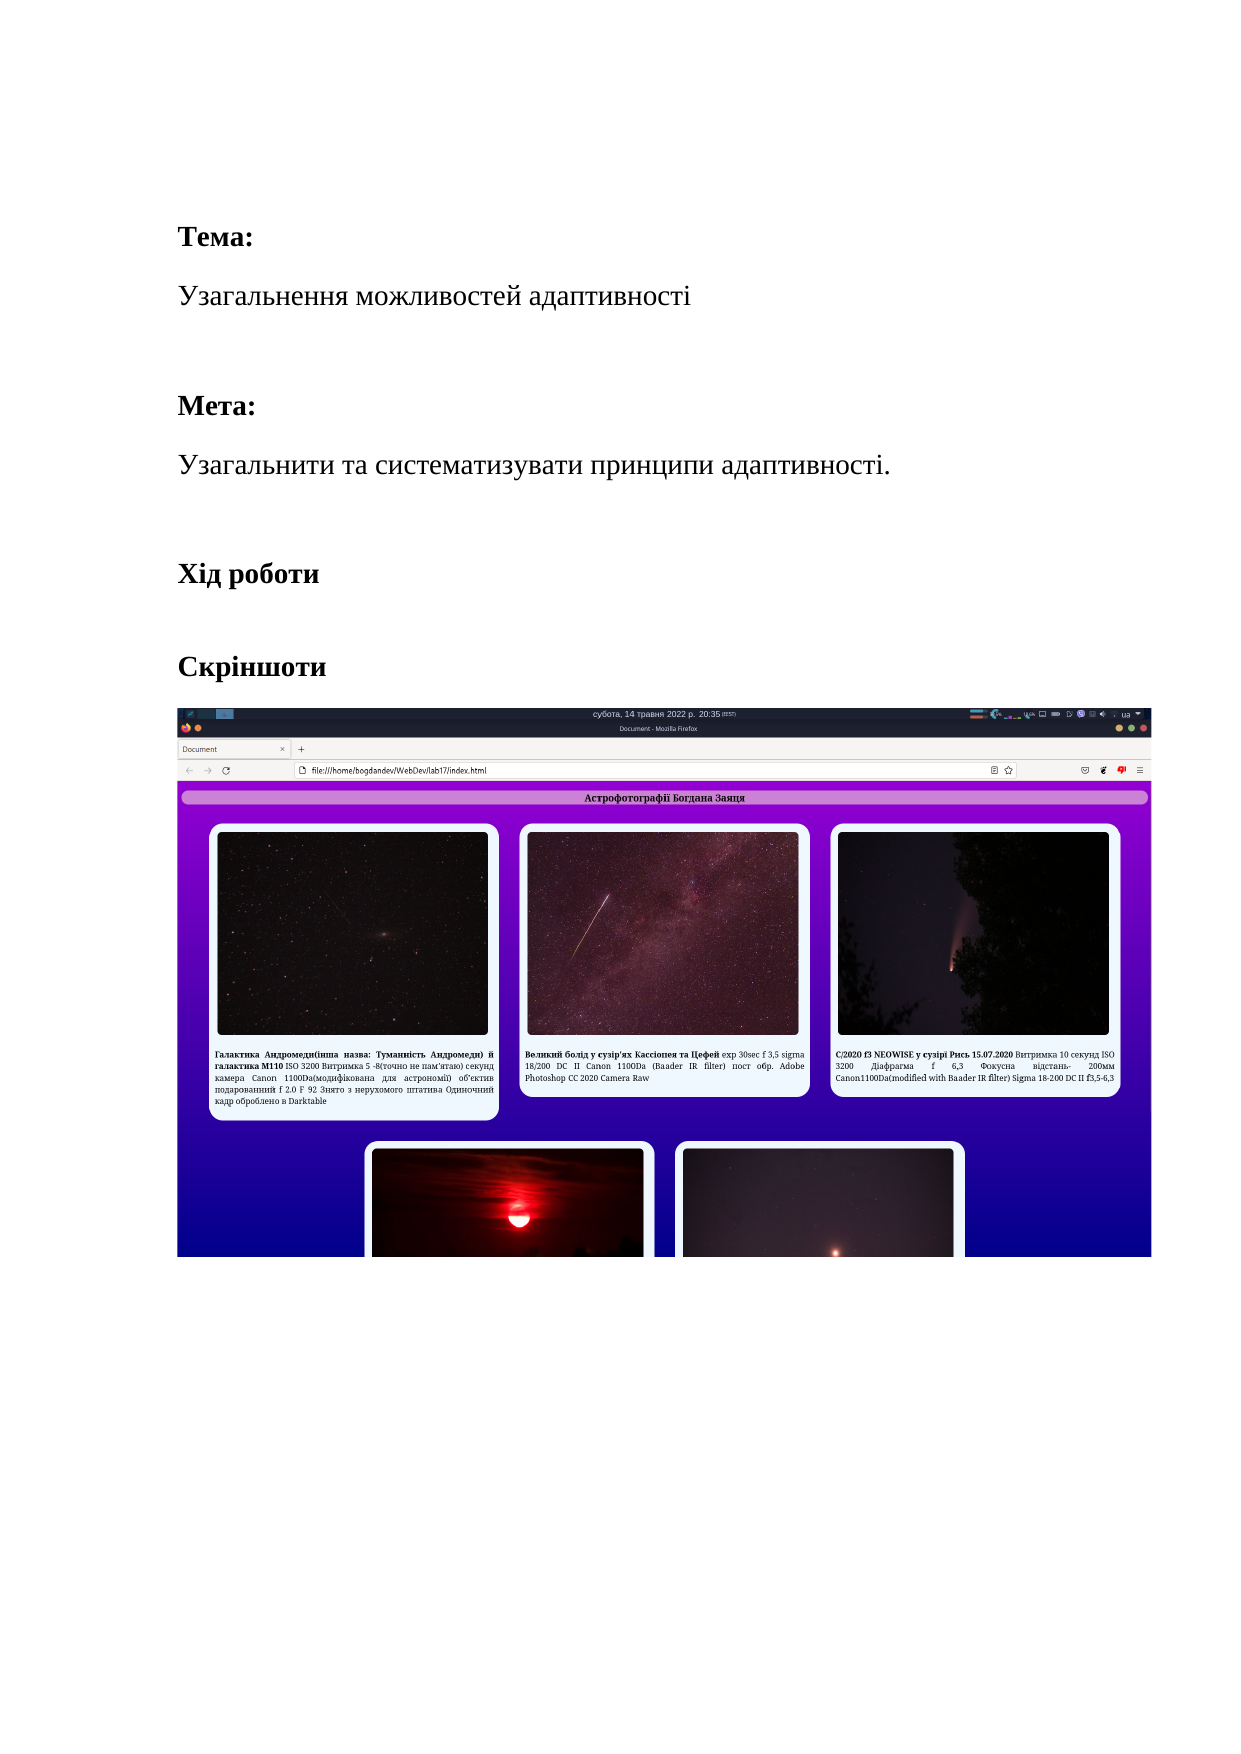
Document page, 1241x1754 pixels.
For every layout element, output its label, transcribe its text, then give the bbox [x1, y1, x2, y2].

text Скріншоти [177, 649, 1152, 683]
text Хід роботи [177, 557, 1152, 590]
text Узагальнення можливостей адаптивності [177, 278, 1152, 312]
text Узагальнити та систематизувати принципи адаптивності. [177, 447, 1152, 481]
text Мета: [177, 388, 1152, 421]
picture [177, 708, 1152, 1257]
text Тема: [177, 219, 1152, 253]
